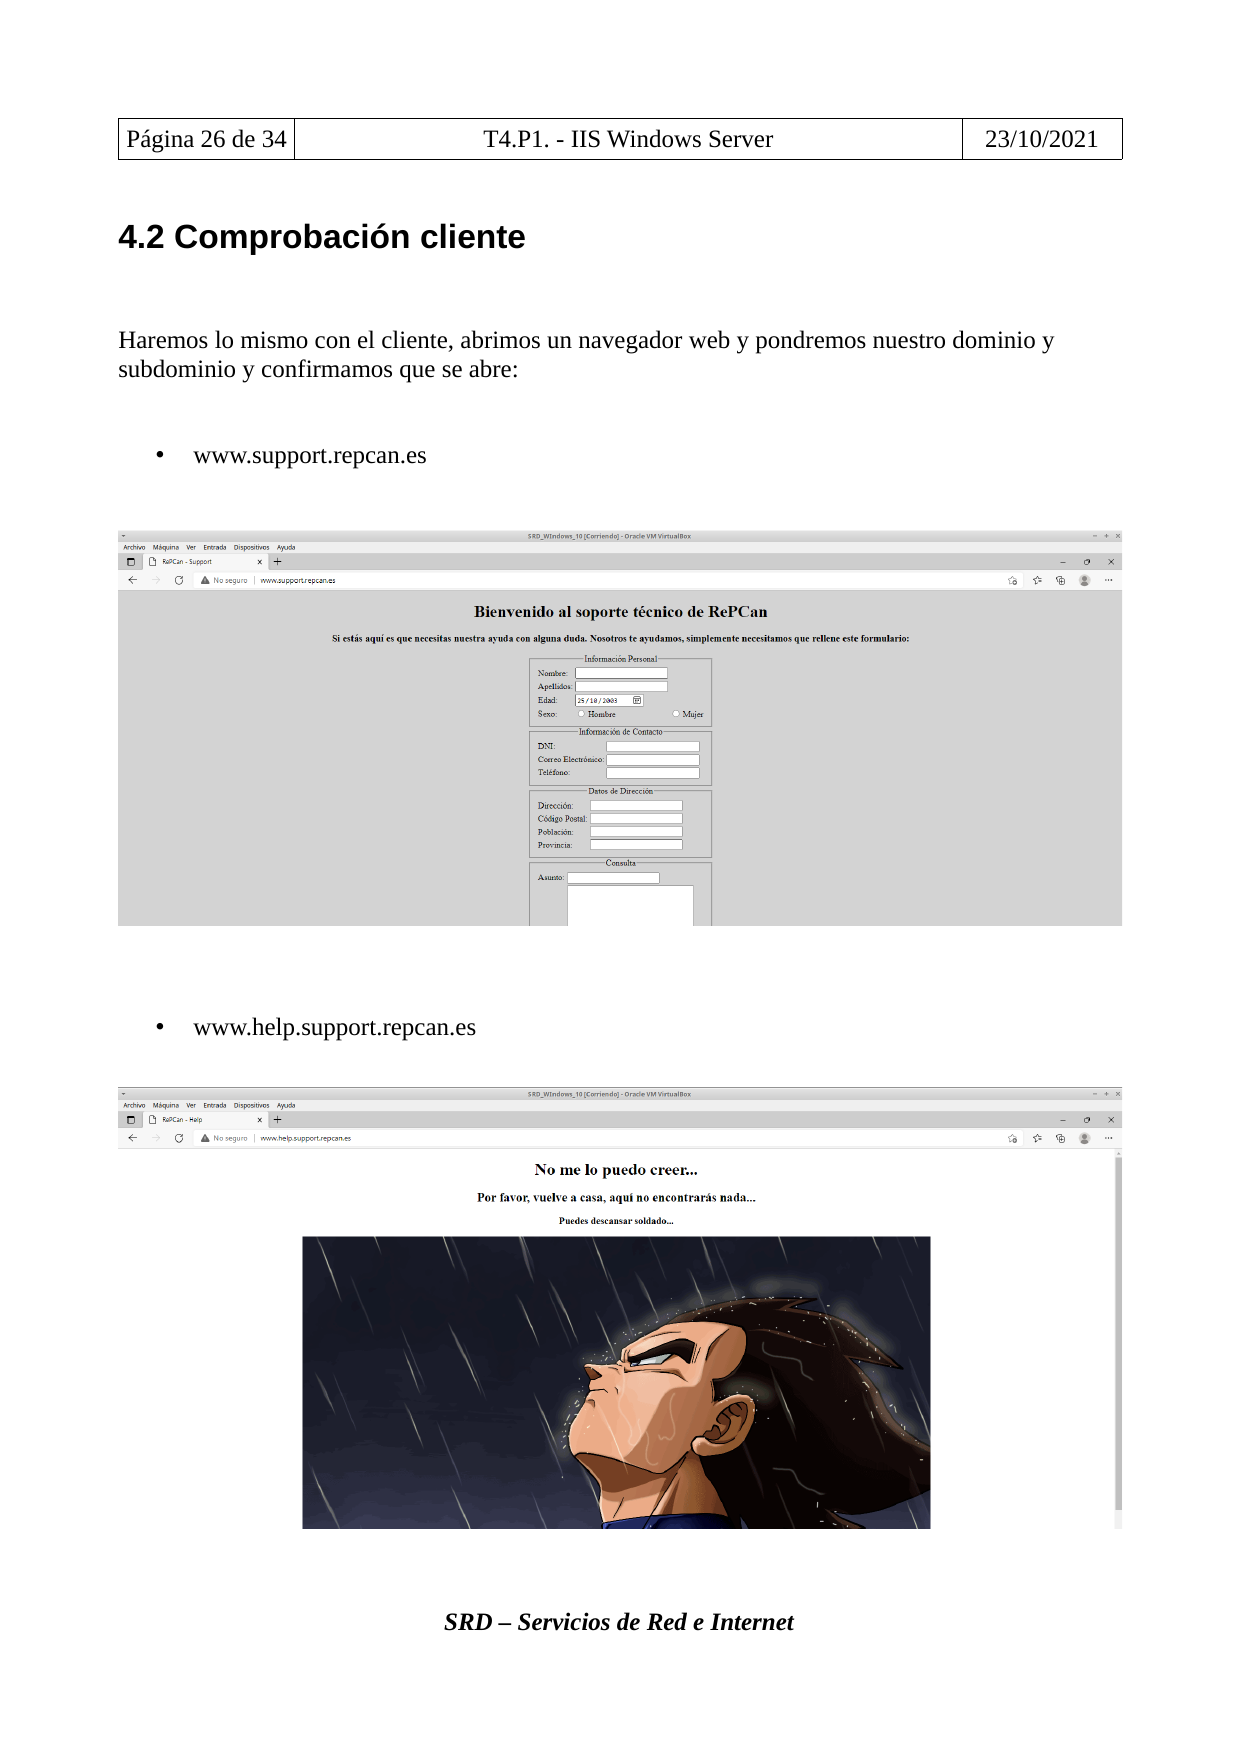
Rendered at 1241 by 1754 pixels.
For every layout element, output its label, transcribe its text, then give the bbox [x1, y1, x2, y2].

picture [118, 1087, 1123, 1529]
list www.support.repcan.es [156, 440, 1122, 469]
picture [118, 530, 1123, 926]
subtitle 4.2 Comprobación cliente [118, 217, 1122, 255]
text Haremos lo mismo con el cliente, abrimos un navegador web y pondremos nuestro dominio y subdominio y confirmamos que se abre: [118, 325, 1122, 383]
list www.help.support.repcan.es [156, 1012, 1122, 1041]
